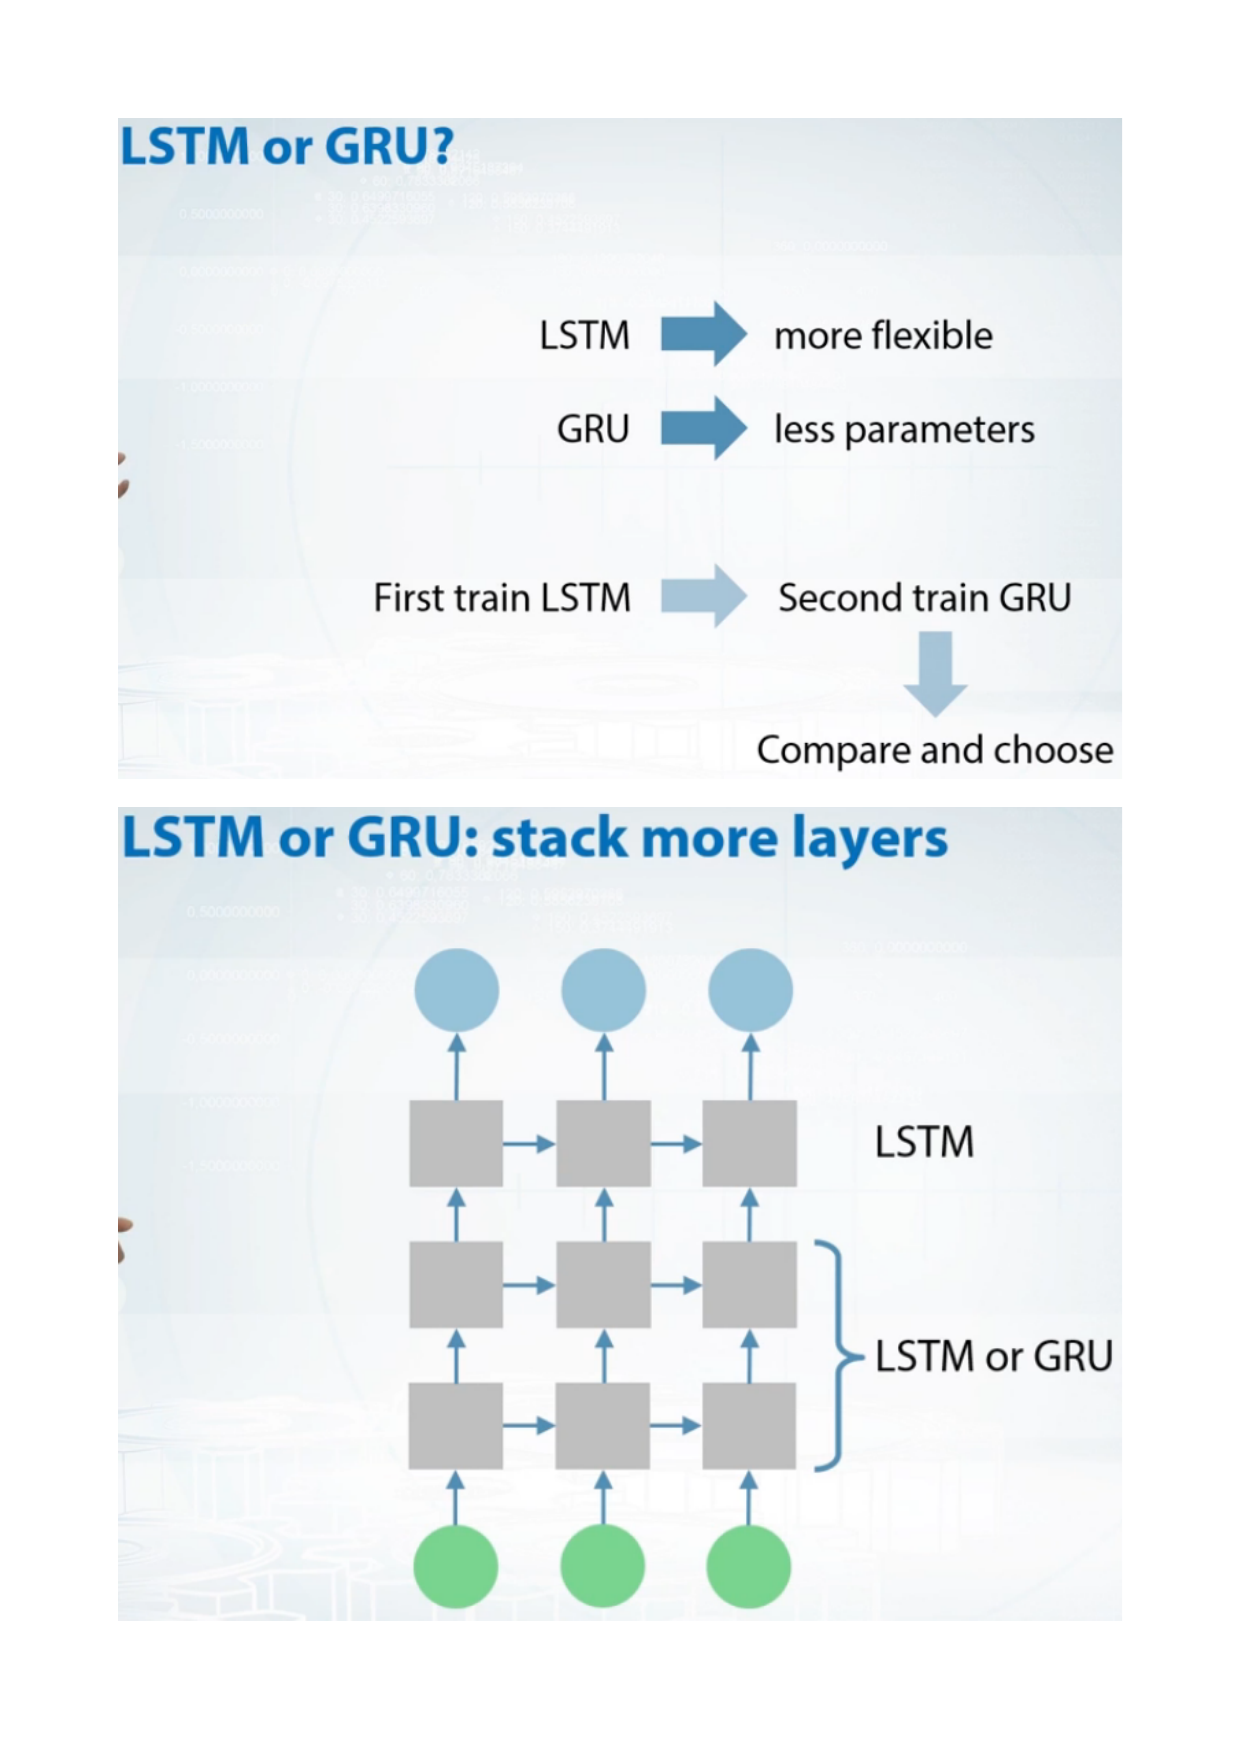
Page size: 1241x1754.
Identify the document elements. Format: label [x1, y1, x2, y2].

picture [118, 807, 1123, 1621]
picture [118, 118, 1123, 779]
